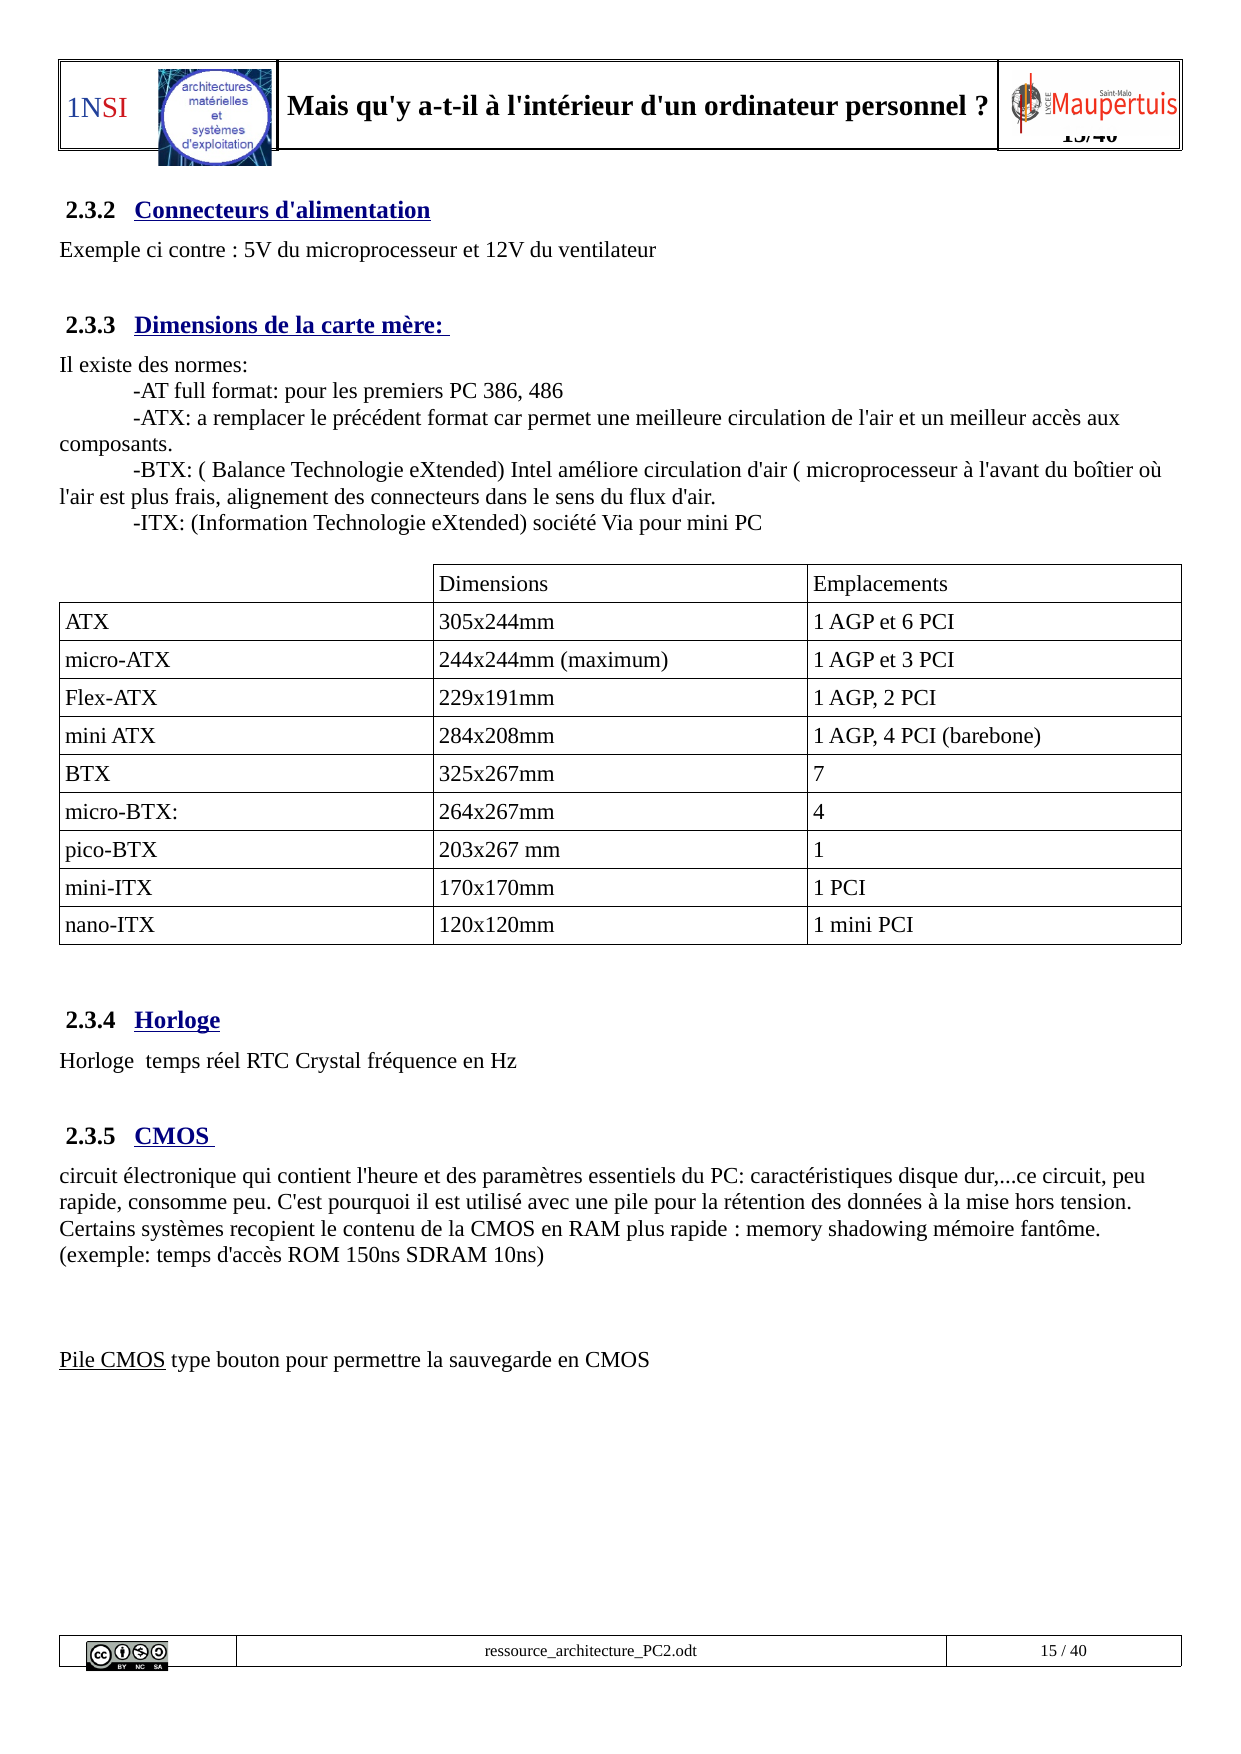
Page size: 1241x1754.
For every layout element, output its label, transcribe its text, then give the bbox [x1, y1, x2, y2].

table_cell micro-ATX [60, 641, 433, 678]
table_cell ATX [60, 603, 433, 640]
table_cell 4 [808, 793, 1181, 830]
text Il existe des normes: [59, 351, 1181, 377]
text Horloge temps réel RTC Crystal fréquence en Hz [59, 1047, 1181, 1073]
subtitle CMOS [59, 1121, 1181, 1149]
text Pile CMOS type bouton pour permettre la sauvegarde en CMOS [59, 1346, 1181, 1373]
table_cell 1 [808, 831, 1181, 868]
table_cell Flex-ATX [60, 679, 433, 716]
text -BTX: ( Balance Technologie eXtended) Intel améliore circulation d'air ( microprocesseur à l'avant du boîtier où l'air est plus frais, alignement des connecteurs dans le sens du flux d'air. [59, 457, 1181, 509]
subtitle Horloge [59, 1006, 1181, 1034]
table_cell 170x170mm [434, 869, 807, 906]
table_header Emplacements [808, 565, 1181, 602]
table_cell 120x120mm [434, 907, 807, 943]
table_cell 229x191mm [434, 679, 807, 716]
table_cell 1 AGP, 2 PCI [808, 679, 1181, 716]
text Exemple ci contre : 5V du microprocesseur et 12V du ventilateur [59, 236, 1181, 262]
table_cell 325x267mm [434, 755, 807, 792]
table_header [59, 564, 433, 602]
table_cell mini ATX [60, 717, 433, 754]
table_cell 1 AGP et 6 PCI [808, 603, 1181, 640]
table_cell 7 [808, 755, 1181, 792]
table_cell 1 mini PCI [808, 907, 1181, 943]
table_cell 1 PCI [808, 869, 1181, 906]
table_cell 264x267mm [434, 793, 807, 830]
table_cell 1 AGP et 3 PCI [808, 641, 1181, 678]
table_cell micro-BTX: [60, 793, 433, 830]
text -AT full format: pour les premiers PC 386, 486 [59, 377, 1181, 404]
table_cell mini-ITX [60, 869, 433, 906]
table_cell 305x244mm [434, 603, 807, 640]
text -ATX: a remplacer le précédent format car permet une meilleure circulation de l'air et un meilleur accès aux composants. [59, 404, 1181, 457]
table_header Dimensions [434, 565, 807, 602]
table_cell pico-BTX [60, 831, 433, 868]
table_cell 284x208mm [434, 717, 807, 754]
picture [1011, 70, 1179, 136]
subtitle Connecteurs d'alimentation [59, 195, 1181, 224]
table_cell 203x267 mm [434, 831, 807, 868]
text circuit électronique qui contient l'heure et des paramètres essentiels du PC: caractéristiques disque dur,...ce circuit, peu rapide, consomme peu. C'est pourquoi il est utilisé avec une pile pour la rétention des données à la mise hors tension. [59, 1162, 1181, 1214]
picture [158, 69, 272, 166]
text -ITX: (Information Technologie eXtended) société Via pour mini PC [59, 509, 1181, 536]
table_cell BTX [60, 755, 433, 792]
subtitle Dimensions de la carte mère: [59, 310, 1181, 339]
picture [86, 1641, 169, 1672]
table_cell 1 AGP, 4 PCI (barebone) [808, 717, 1181, 754]
text Certains systèmes recopient le contenu de la CMOS en RAM plus rapide : memory shadowing mémoire fantôme. (exemple: temps d'accès ROM 150ns SDRAM 10ns) [59, 1214, 1181, 1267]
table_cell 244x244mm (maximum) [434, 641, 807, 678]
table_cell nano-ITX [60, 907, 433, 943]
